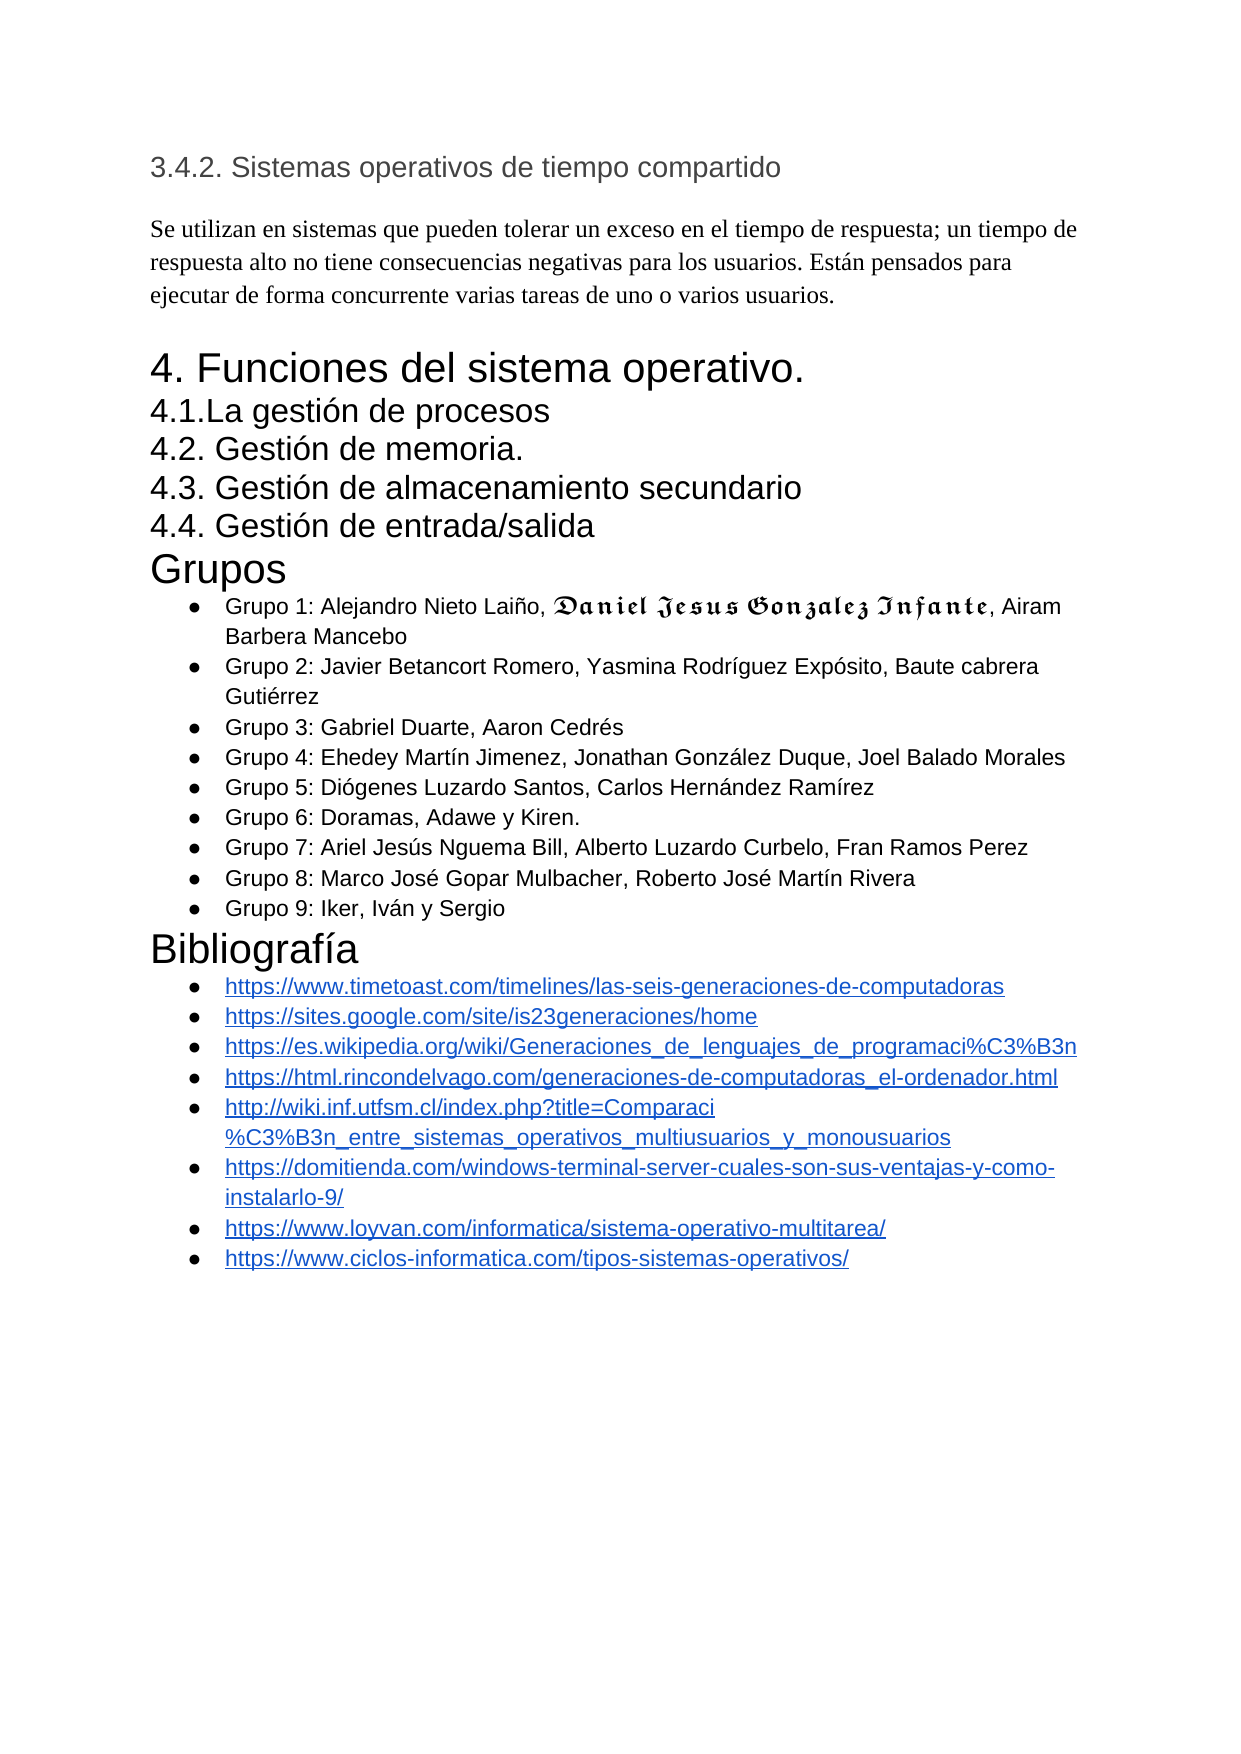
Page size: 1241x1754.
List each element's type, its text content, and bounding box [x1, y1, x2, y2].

subtitle Grupos [150, 545, 1090, 593]
list Grupo 3: Gabriel Duarte, Aaron Cedrés [187, 713, 1090, 740]
subtitle 3.4.2. Sistemas operativos de tiempo compartido [150, 150, 1090, 183]
list Grupo 1: Alejandro Nieto Laiño, 𝕯𝖆𝖓𝖎𝖊𝖑 𝕵𝖊𝖘𝖚𝖘 𝕲𝖔𝖓𝖟𝖆𝖑𝖊𝖟 𝕴𝖓𝖋𝖆𝖓𝖙𝖊, Airam Barbera Mancebo [187, 593, 1090, 649]
subtitle 4.3. Gestión de almacenamiento secundario [150, 468, 1090, 506]
subtitle 4.4. Gestión de entrada/salida [150, 506, 1090, 545]
text Se utilizan en sistemas que pueden tolerar un exceso en el tiempo de respuesta; un tiempo de respuesta alto no tiene consecuencias negativas para los usuarios. Están pensados para ejecutar de forma concurrente varias tareas de uno o varios usuarios. [150, 214, 1090, 308]
list Grupo 7: Ariel Jesús Nguema Bill, Alberto Luzardo Curbelo, Fran Ramos Perez [187, 834, 1090, 861]
list https://www.loyvan.com/informatica/sistema-operativo-multitarea/ [187, 1214, 1090, 1241]
list http://wiki.inf.utfsm.cl/index.php?title=Comparaci%C3%B3n_entre_sistemas_operativos_multiusuarios_y_monousuarios [187, 1094, 1090, 1150]
list Grupo 2: Javier Betancort Romero, Yasmina Rodríguez Expósito, Baute cabrera Gutiérrez [187, 653, 1090, 709]
list Grupo 9: Iker, Iván y Sergio [187, 895, 1090, 921]
list Grupo 4: Ehedey Martín Jimenez, Jonathan González Duque, Joel Balado Morales [187, 744, 1090, 770]
list https://es.wikipedia.org/wiki/Generaciones_de_lenguajes_de_programaci%C3%B3n [187, 1033, 1090, 1059]
subtitle 4.2. Gestión de memoria. [150, 429, 1090, 468]
subtitle Bibliografía [150, 925, 1090, 973]
list https://html.rincondelvago.com/generaciones-de-computadoras_el-ordenador.html [187, 1063, 1090, 1090]
list Grupo 8: Marco José Gopar Mulbacher, Roberto José Martín Rivera [187, 864, 1090, 891]
subtitle 4. Funciones del sistema operativo. [150, 343, 1090, 391]
list https://sites.google.com/site/is23generaciones/home [187, 1003, 1090, 1029]
list Grupo 5: Diógenes Luzardo Santos, Carlos Hernández Ramírez [187, 774, 1090, 800]
list https://www.timetoast.com/timelines/las-seis-generaciones-de-computadoras [187, 973, 1090, 999]
list https://domitienda.com/windows-terminal-server-cuales-son-sus-ventajas-y-como-instalarlo-9/ [187, 1154, 1090, 1211]
list https://www.ciclos-informatica.com/tipos-sistemas-operativos/ [187, 1245, 1090, 1271]
list Grupo 6: Doramas, Adawe y Kiren. [187, 804, 1090, 830]
subtitle 4.1.La gestión de procesos [150, 391, 1090, 429]
